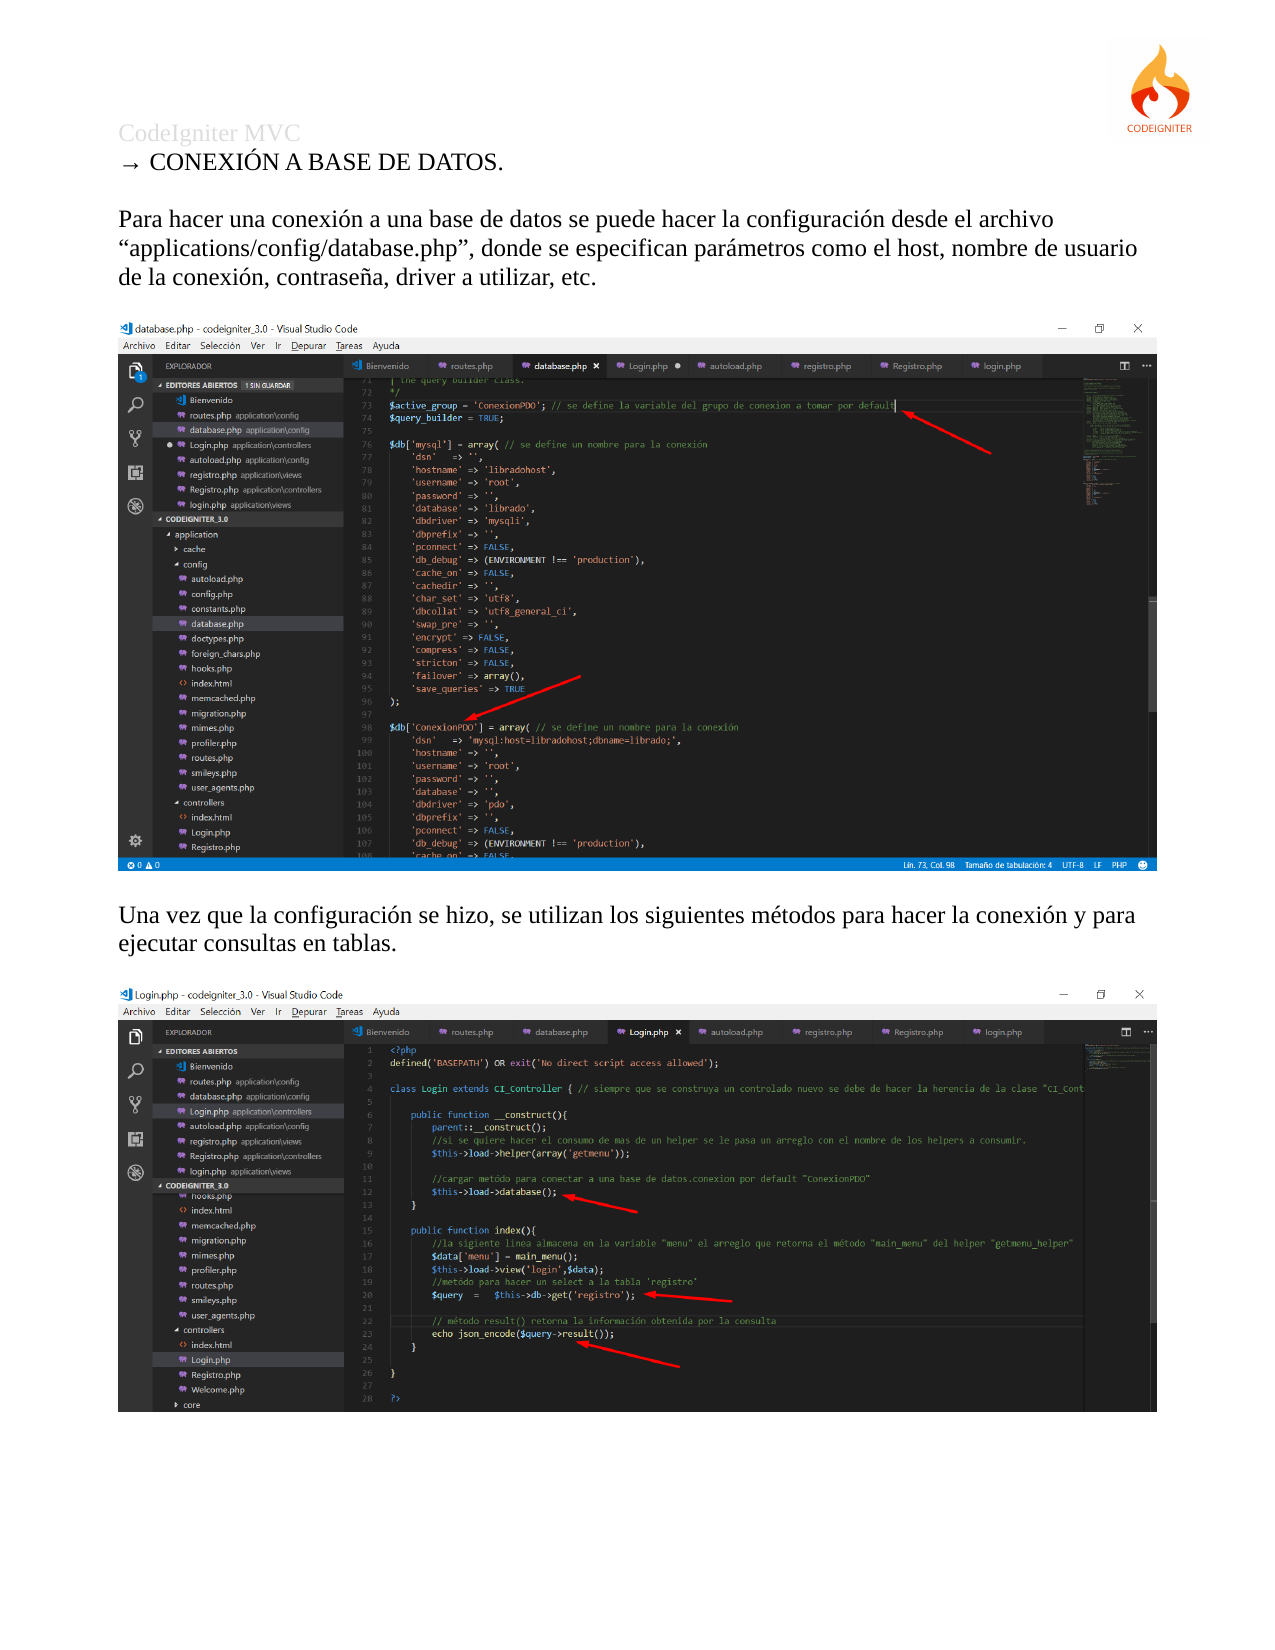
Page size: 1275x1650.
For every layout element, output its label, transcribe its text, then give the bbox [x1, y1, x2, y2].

text → CONEXIÓN A BASE DE DATOS. [118, 147, 1157, 176]
text Una vez que la configuración se hizo, se utilizan los siguientes métodos para hacer la conexión y para ejecutar consultas en tablas. [118, 900, 1157, 957]
picture [1107, 36, 1213, 142]
picture [118, 319, 1157, 871]
picture [118, 986, 1157, 1412]
text Para hacer una conexión a una base de datos se puede hacer la configuración desde el archivo “applications/config/database.php”, donde se especifican parámetros como el host, nombre de usuario de la conexión, contraseña, driver a utilizar, etc. [118, 204, 1157, 291]
